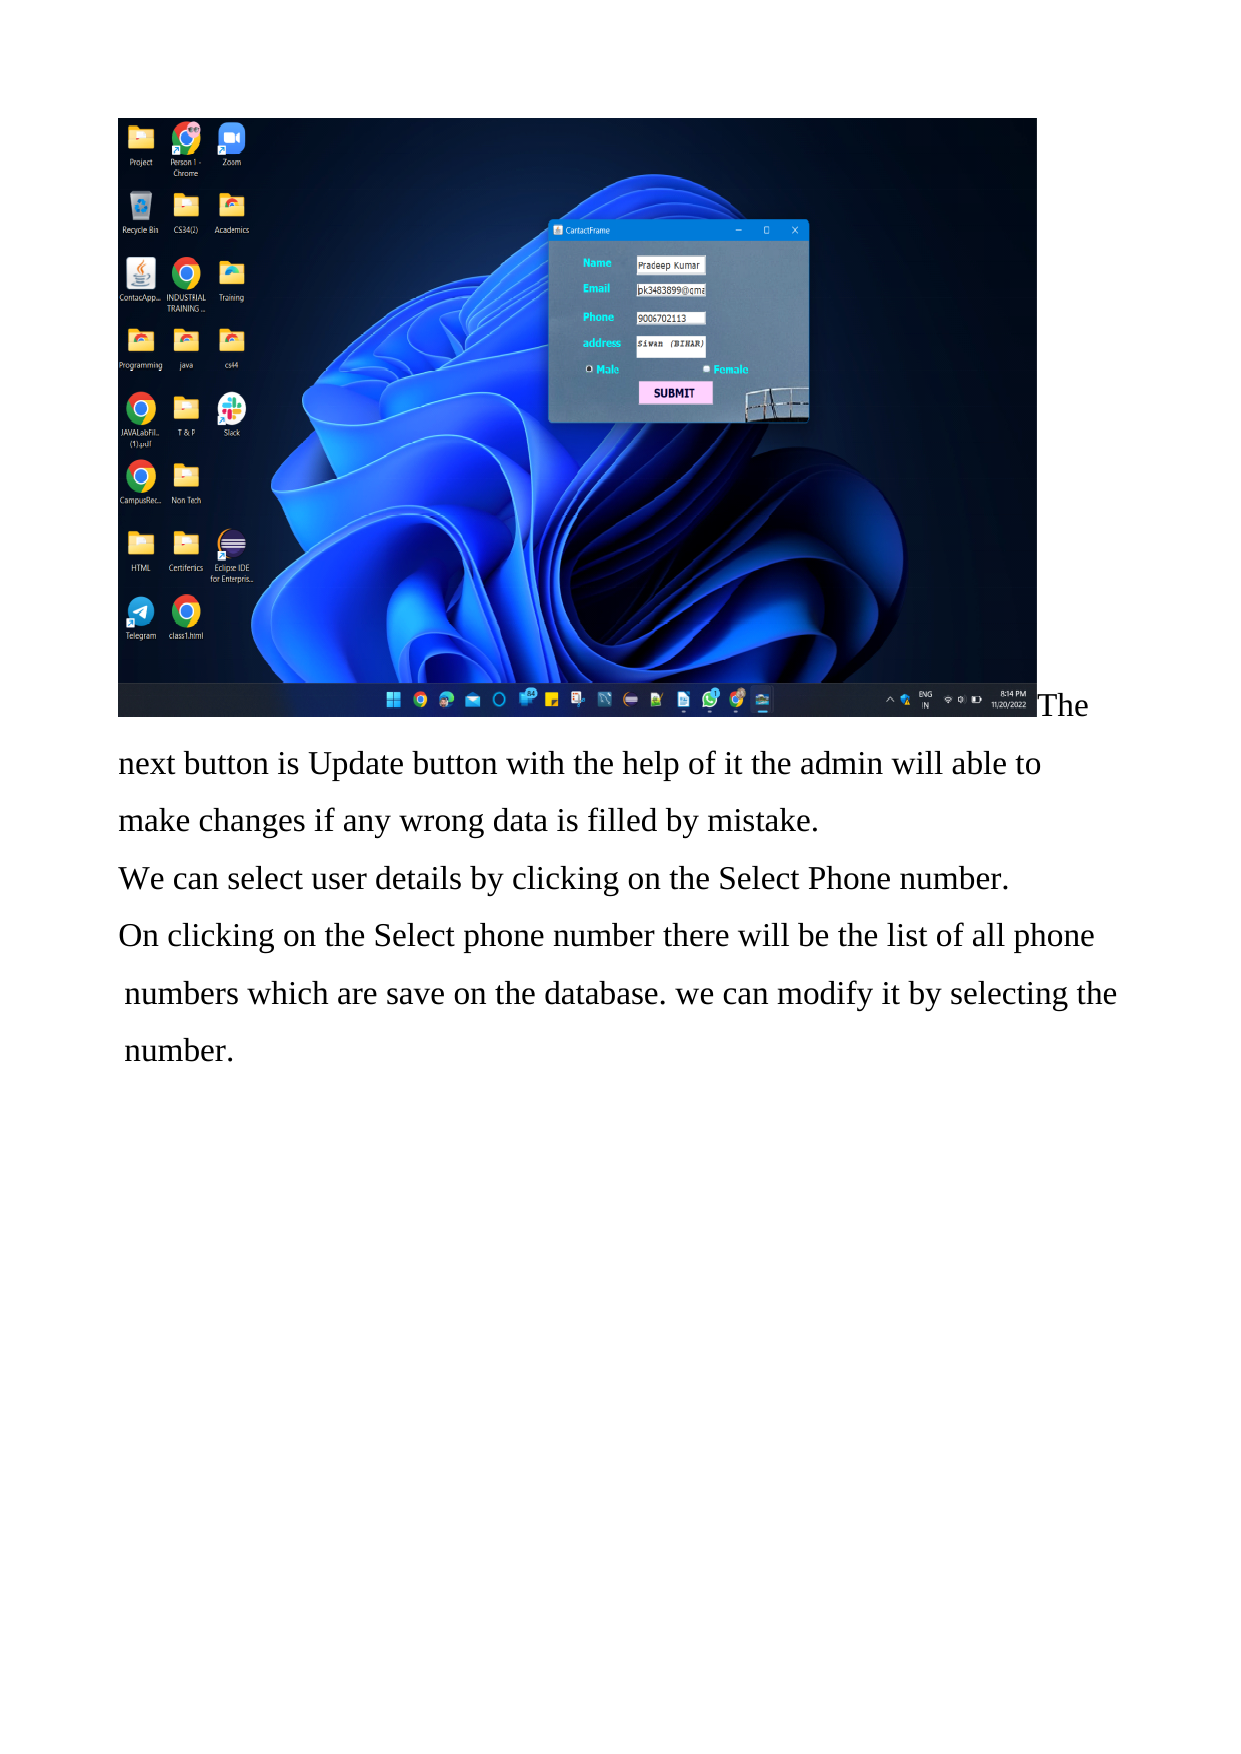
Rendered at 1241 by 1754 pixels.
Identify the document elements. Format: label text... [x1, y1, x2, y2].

text We can select user details by clicking on the Select Phone number. [118, 858, 1122, 897]
text On clicking on the Select phone number there will be the list of all phone numbers which are save on the database. we can modify it by selecting the number. [118, 916, 1122, 1069]
text The next button is Update button with the help of it the admin will able to make changes if any wrong data is filled by mistake. [118, 118, 1122, 839]
